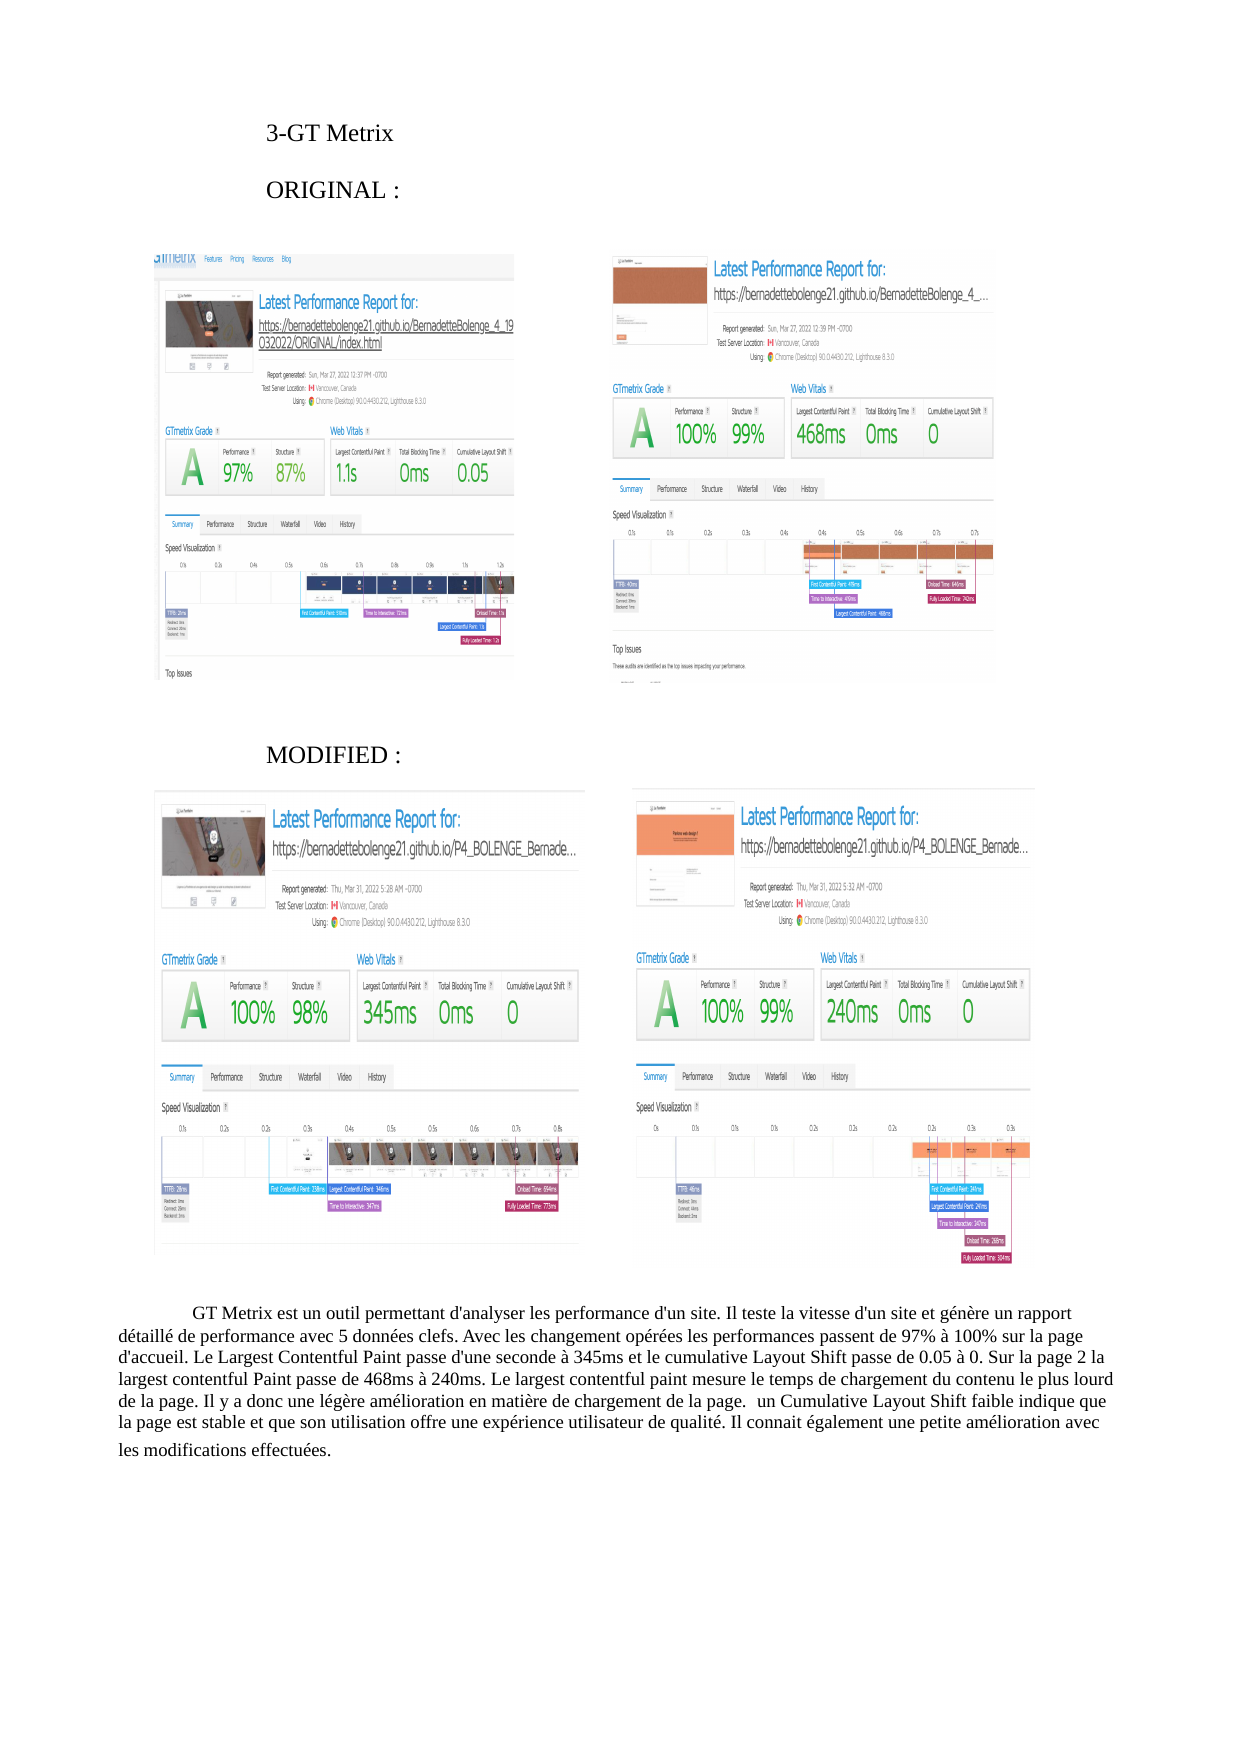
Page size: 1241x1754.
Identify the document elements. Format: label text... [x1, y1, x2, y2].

picture [609, 249, 997, 683]
picture [632, 788, 1035, 1268]
text ORIGINAL : [118, 176, 1122, 204]
picture [154, 254, 515, 680]
text MODIFIED : [118, 740, 1122, 769]
text GT Metrix est un outil permettant d'analyser les performance d'un site. Il teste la vitesse d'un site et génère un rapport détaillé de performance avec 5 données clefs. Avec les changement opérées les performances passent de 97% à 100% sur la page d'accueil. Le Largest Contentful Paint passe d'une seconde à 345ms et le cumulative Layout Shift passe de 0.05 à 0. Sur la page 2 la largest contentful Paint passe de 468ms à 240ms. Le largest contentful paint mesure le temps de chargement du contenu le plus lourd de la page. Il y a donc une légère amélioration en matière de chargement de la page. un Cumulative Layout Shift faible indique que la page est stable et que son utilisation offre une expérience utilisateur de qualité. Il connait également une petite amélioration avec les modifications effectuées. [118, 1296, 1122, 1461]
text 3-GT Metrix [118, 118, 1122, 147]
picture [154, 790, 585, 1255]
